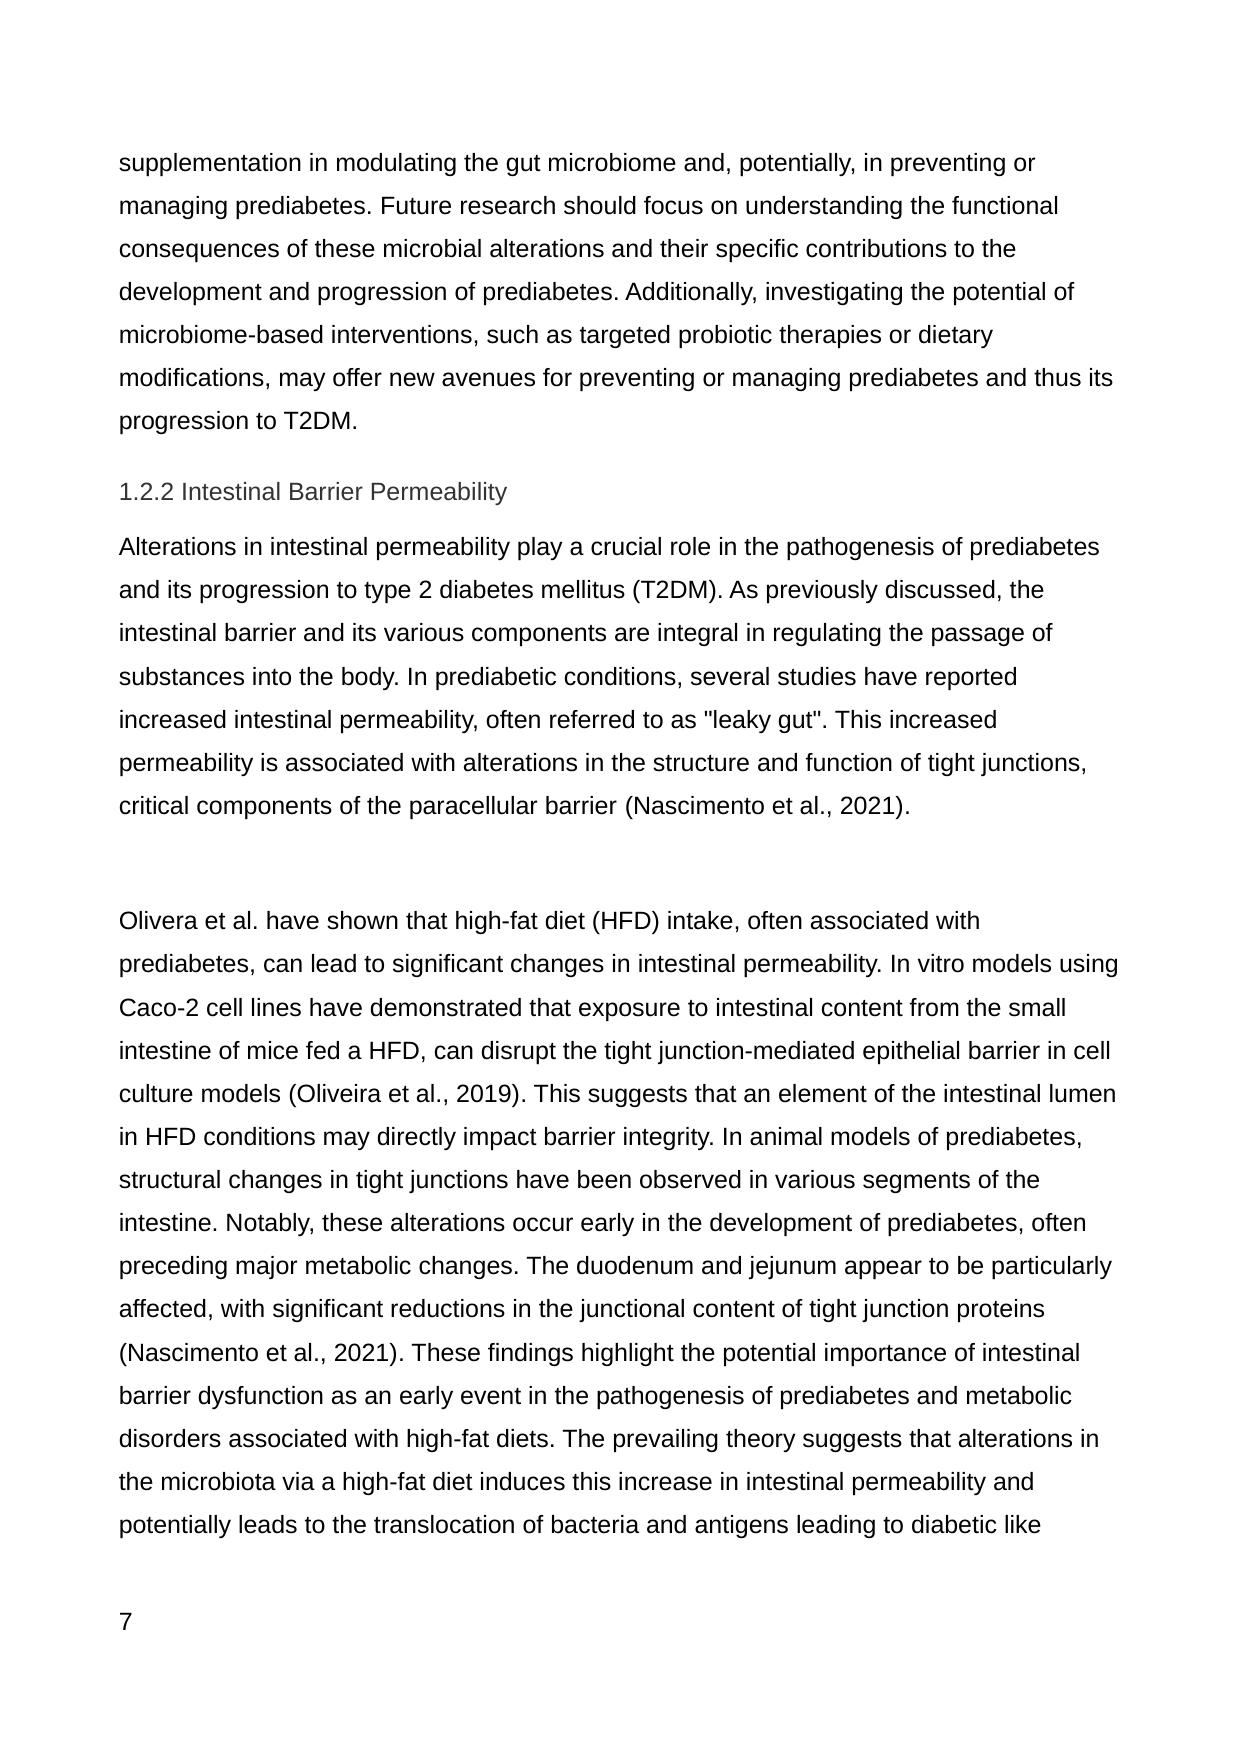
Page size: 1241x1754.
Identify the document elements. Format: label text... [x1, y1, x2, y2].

text Olivera et al. have shown that high-fat diet (HFD) intake, often associated with prediabetes, can lead to significant changes in intestinal permeability. In vitro models using Caco-2 cell lines have demonstrated that exposure to intestinal content from the small intestine of mice fed a HFD, can disrupt the tight junction-mediated epithelial barrier in cell culture models (Oliveira et al., 2019). This suggests that an element of the intestinal lumen in HFD conditions may directly impact barrier integrity. In animal models of prediabetes, structural changes in tight junctions have been observed in various segments of the intestine. Notably, these alterations occur early in the development of prediabetes, often preceding major metabolic changes. The duodenum and jejunum appear to be particularly affected, with significant reductions in the junctional content of tight junction proteins (Nascimento et al., 2021). These findings highlight the potential importance of intestinal barrier dysfunction as an early event in the pathogenesis of prediabetes and metabolic disorders associated with high-fat diets. The prevailing theory suggests that alterations in the microbiota via a high-fat diet induces this increase in intestinal permeability and potentially leads to the translocation of bacteria and antigens leading to diabetic like [118, 906, 1122, 1539]
subtitle 1.2.2 Intestinal Barrier Permeability [118, 477, 1122, 505]
text Alterations in intestinal permeability play a crucial role in the pathogenesis of prediabetes and its progression to type 2 diabetes mellitus (T2DM). As previously discussed, the intestinal barrier and its various components are integral in regulating the passage of substances into the body. In prediabetic conditions, several studies have reported increased intestinal permeability, often referred to as "leaky gut". This increased permeability is associated with alterations in the structure and function of tight junctions, critical components of the paracellular barrier (Nascimento et al., 2021). [118, 532, 1122, 820]
text supplementation in modulating the gut microbiome and, potentially, in preventing or managing prediabetes. Future research should focus on understanding the functional consequences of these microbial alterations and their specific contributions to the development and progression of prediabetes. Additionally, investigating the potential of microbiome-based interventions, such as targeted probiotic therapies or dietary modifications, may offer new avenues for preventing or managing prediabetes and thus its progression to T2DM. [118, 148, 1122, 435]
